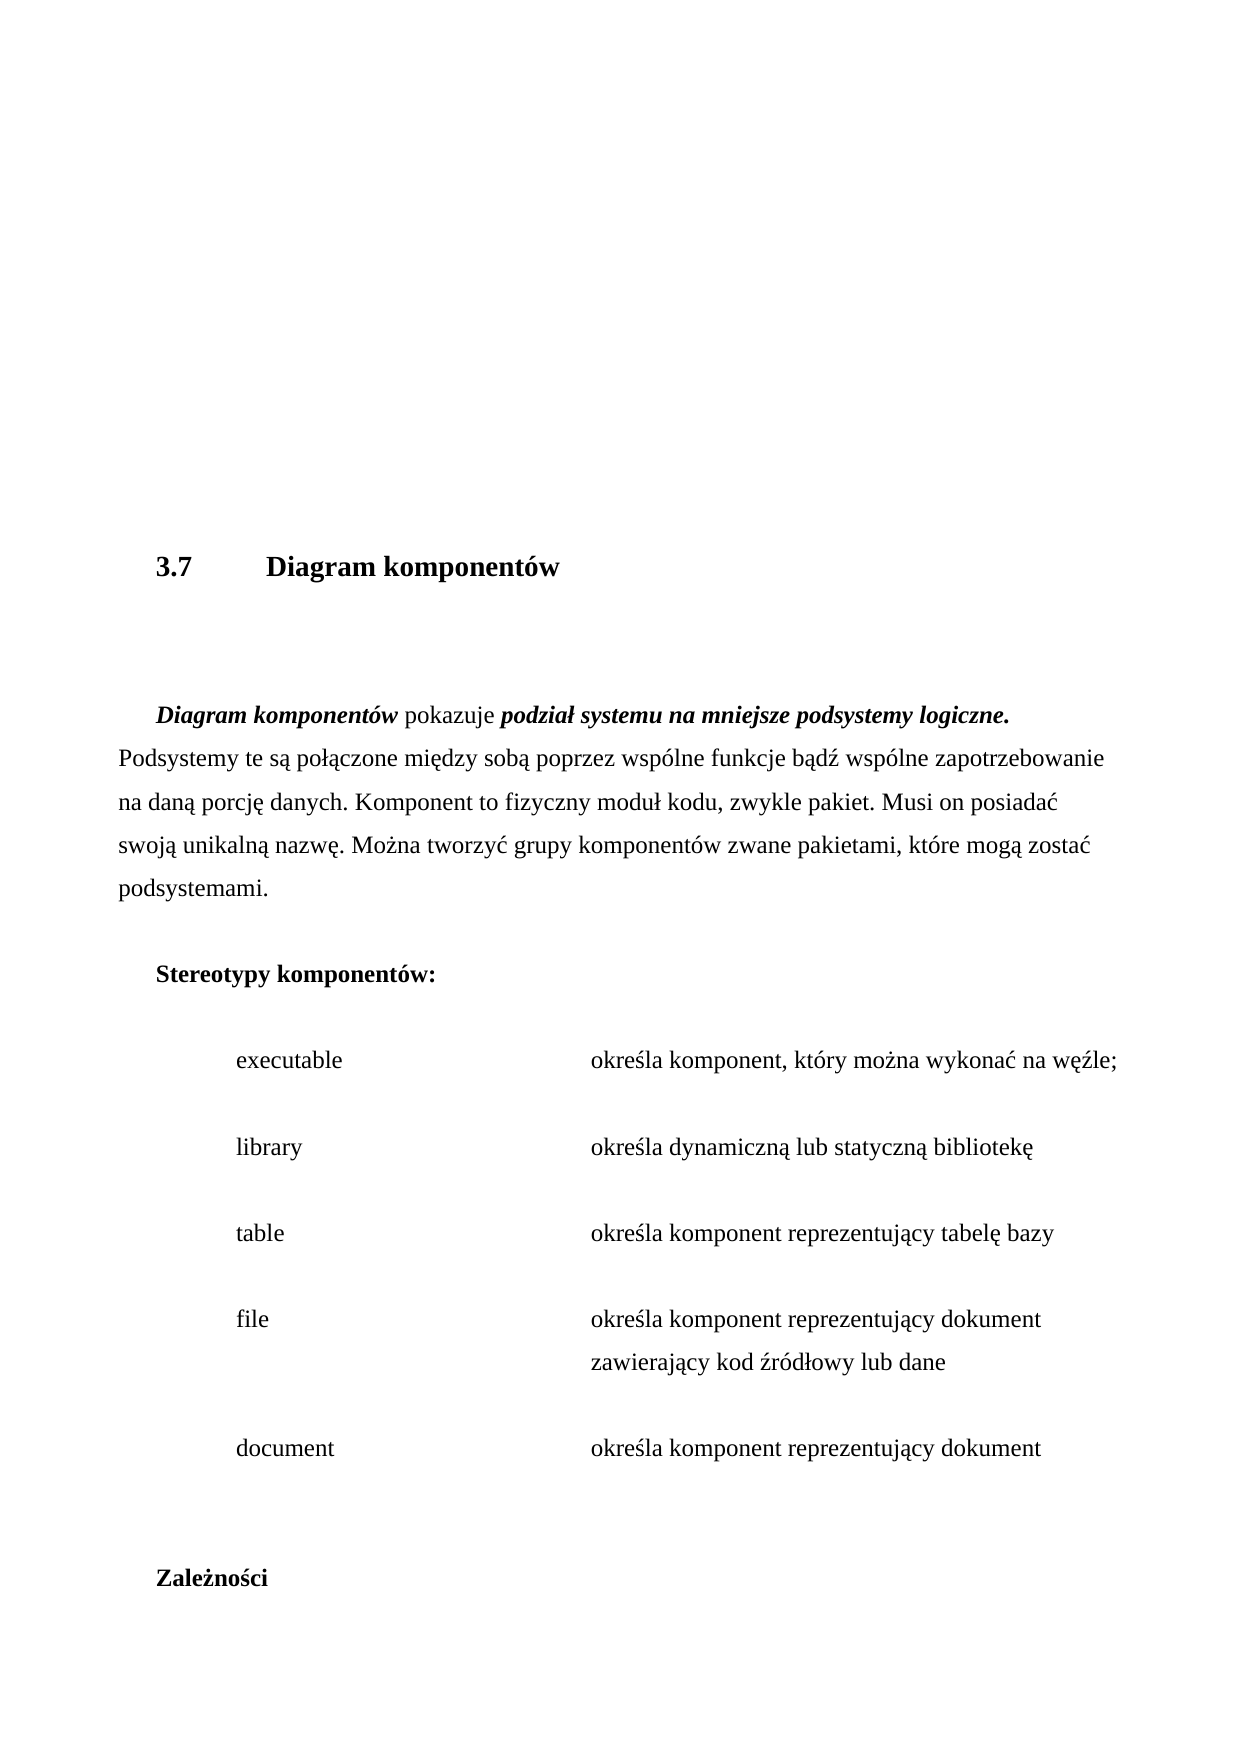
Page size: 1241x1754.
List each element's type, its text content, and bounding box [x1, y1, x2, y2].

text document określa komponent reprezentujący dokument [118, 1433, 1122, 1462]
text file określa komponent reprezentujący dokument zawierający kod źródłowy lub dane [118, 1304, 1122, 1376]
text 3.7 Diagram komponentów [118, 549, 1122, 583]
text table określa komponent reprezentujący tabelę bazy [118, 1218, 1122, 1247]
text library określa dynamiczną lub statyczną bibliotekę [118, 1132, 1122, 1160]
text Diagram komponentów pokazuje podział systemu na mniejsze podsystemy logiczne. Podsystemy te są połączone między sobą poprzez wspólne funkcje bądź wspólne zapotrzebowanie na daną porcję danych. Komponent to fizyczny moduł kodu, zwykle pakiet. Musi on posiadać swoją unikalną nazwę. Można tworzyć grupy komponentów zwane pakietami, które mogą zostać podsystemami. [118, 700, 1122, 902]
text Stereotypy komponentów: [118, 959, 1122, 988]
text Zależności [118, 1563, 1122, 1592]
text executable określa komponent, który można wykonać na węźle; [118, 1045, 1122, 1074]
